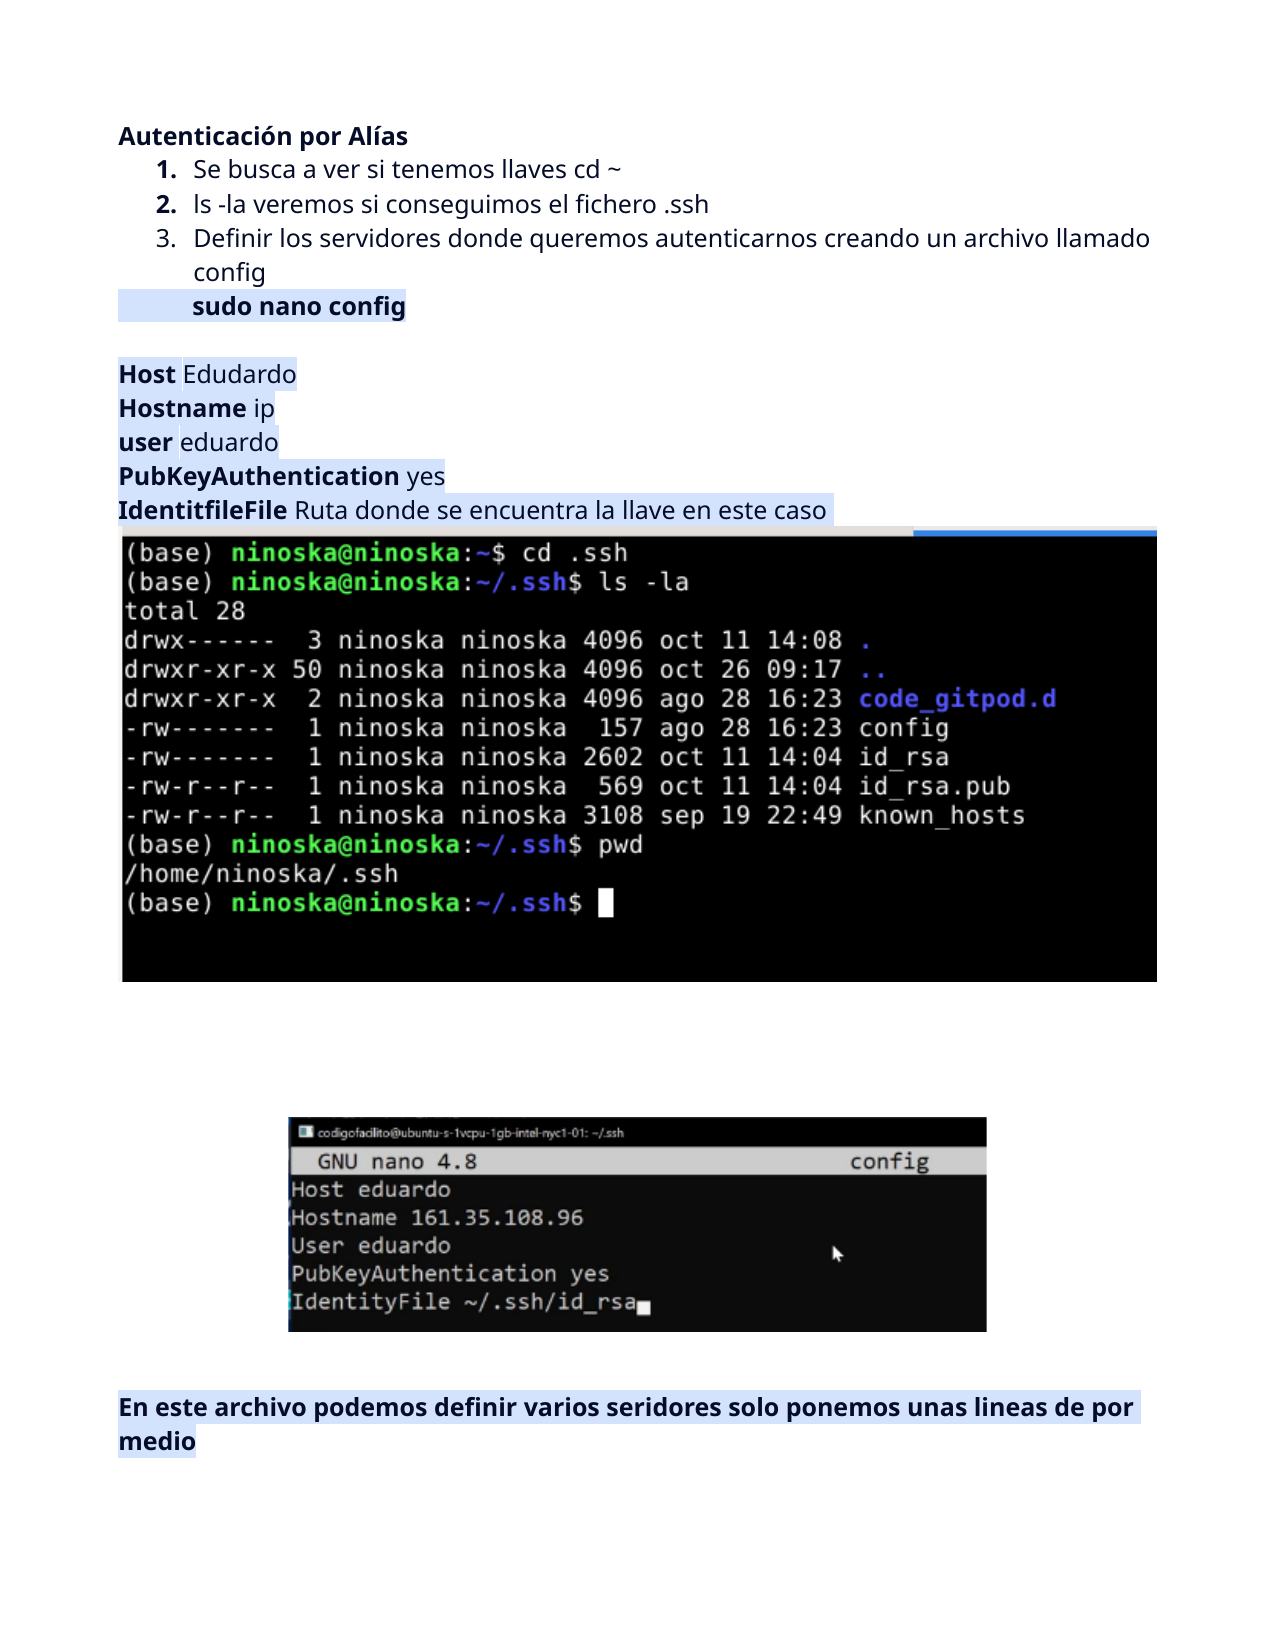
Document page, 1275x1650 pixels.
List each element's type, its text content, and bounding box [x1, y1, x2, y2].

text Host Edudardo [118, 357, 1157, 391]
text user eduardo [118, 425, 1157, 459]
text sudo nano config [118, 288, 1157, 322]
list ls -la veremos si conseguimos el fichero .ssh [156, 186, 1157, 220]
text IdentitfileFile Ruta donde se encuentra la llave en este caso [118, 493, 1157, 526]
text Hostname ip [118, 391, 1157, 425]
picture [288, 1117, 987, 1332]
text Autenticación por Alías [118, 118, 1157, 152]
list Se busca a ver si tenemos llaves cd ~ [156, 152, 1157, 186]
text En este archivo podemos definir varios seridores solo ponemos unas lineas de por medio [118, 1390, 1157, 1458]
picture [118, 526, 1157, 982]
list Definir los servidores donde queremos autenticarnos creando un archivo llamado config [156, 220, 1157, 288]
text PubKeyAuthentication yes [118, 459, 1157, 493]
